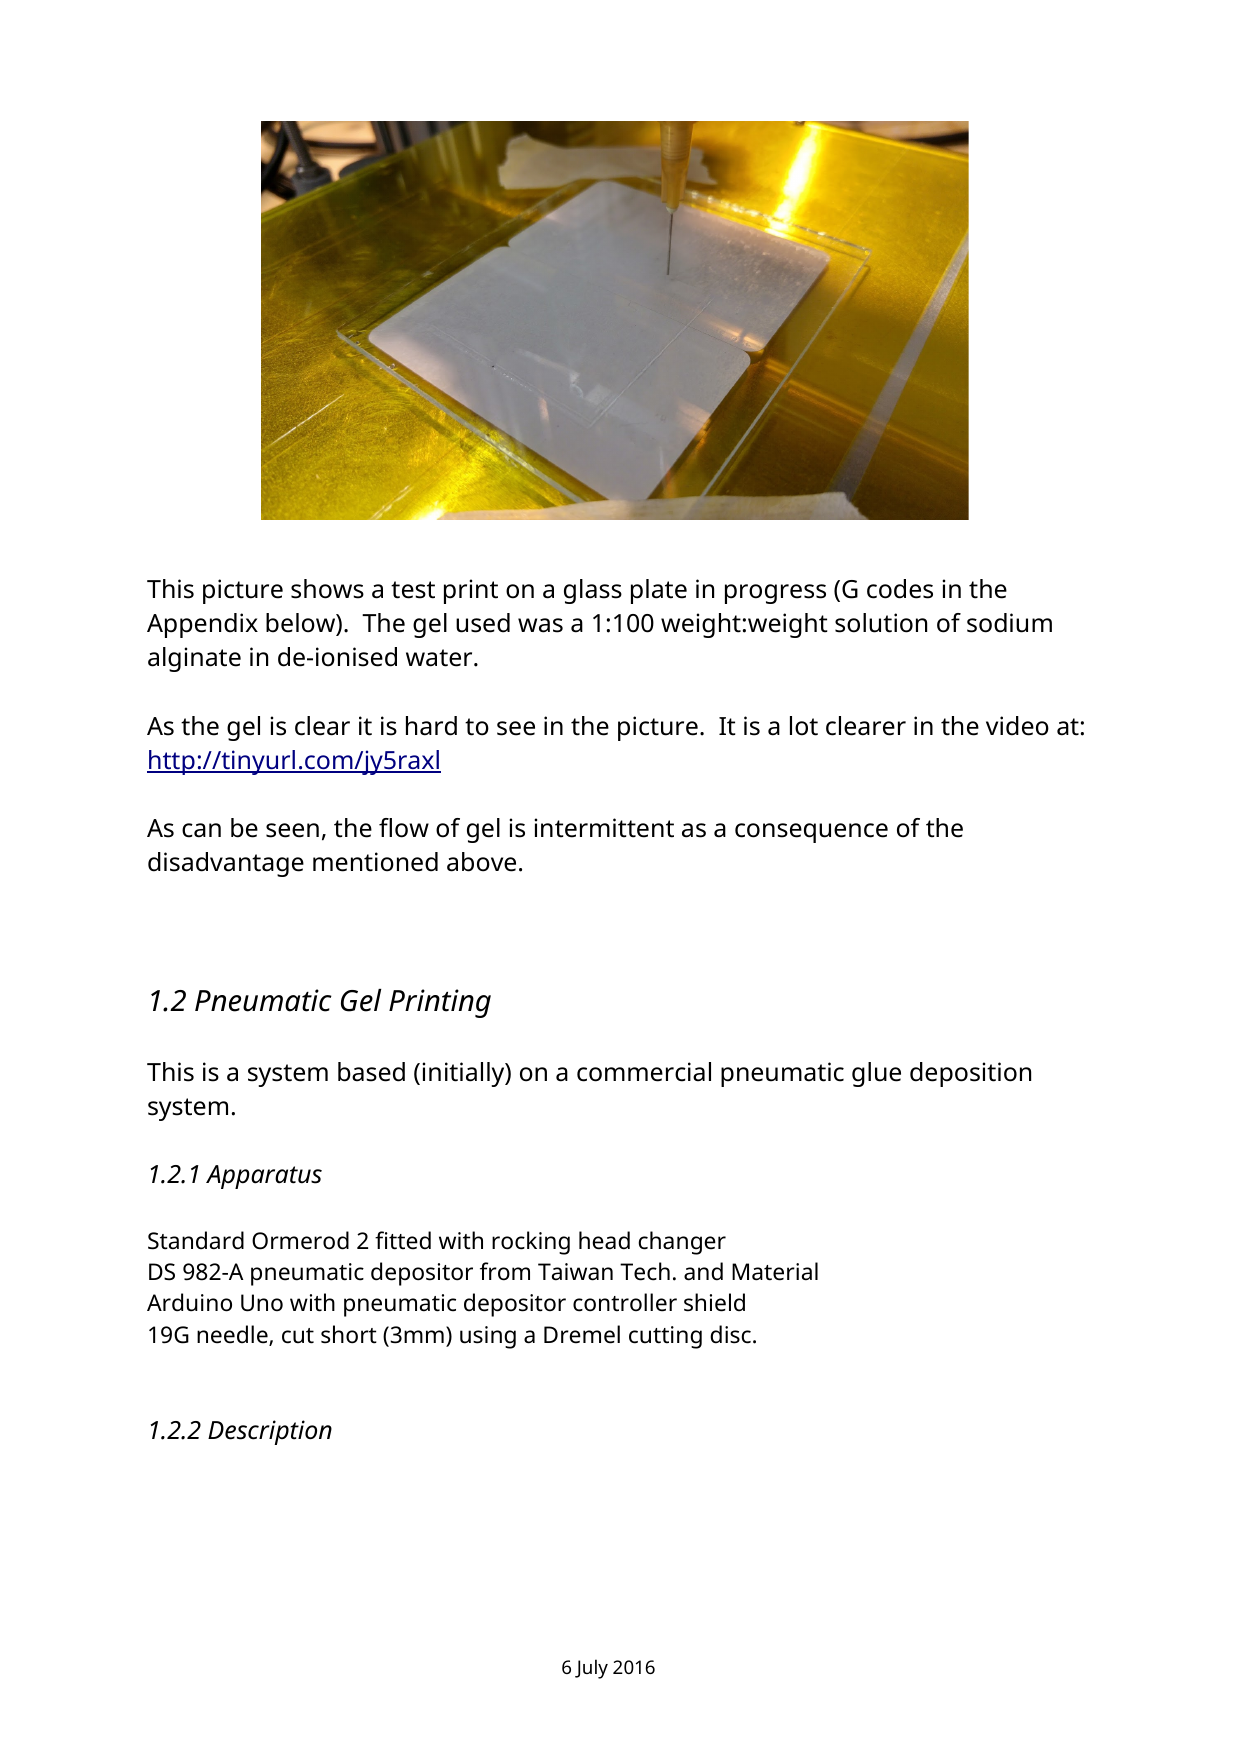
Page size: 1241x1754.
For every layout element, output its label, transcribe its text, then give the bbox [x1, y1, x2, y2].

text 1.2.2 Description [147, 1412, 1122, 1446]
text As can be seen, the flow of gel is intermittent as a consequence of the disadvantage mentioned above. [147, 810, 1122, 878]
text 19G needle, cut short (3mm) using a Dremel cutting disc. [147, 1318, 1122, 1350]
text As the gel is clear it is hard to see in the picture. It is a lot clearer in the video at: http://tinyurl.com/jy5raxl [147, 708, 1122, 776]
text 1.2 Pneumatic Gel Printing [147, 981, 1122, 1020]
text DS 982-A pneumatic depositor from Taiwan Tech. and Material [147, 1256, 1122, 1287]
text Standard Ormerod 2 fitted with rocking head changer [147, 1225, 1122, 1256]
text This picture shows a test print on a glass plate in progress (G codes in the Appendix below). The gel used was a 1:100 weight:weight solution of sodium alginate in de-ionised water. [147, 572, 1122, 674]
text Arduino Uno with pneumatic depositor controller shield [147, 1287, 1122, 1318]
text 1.2.1 Apparatus [147, 1157, 1122, 1191]
text This is a system based (initially) on a commercial pneumatic glue deposition system. [147, 1054, 1122, 1123]
picture [261, 121, 969, 520]
